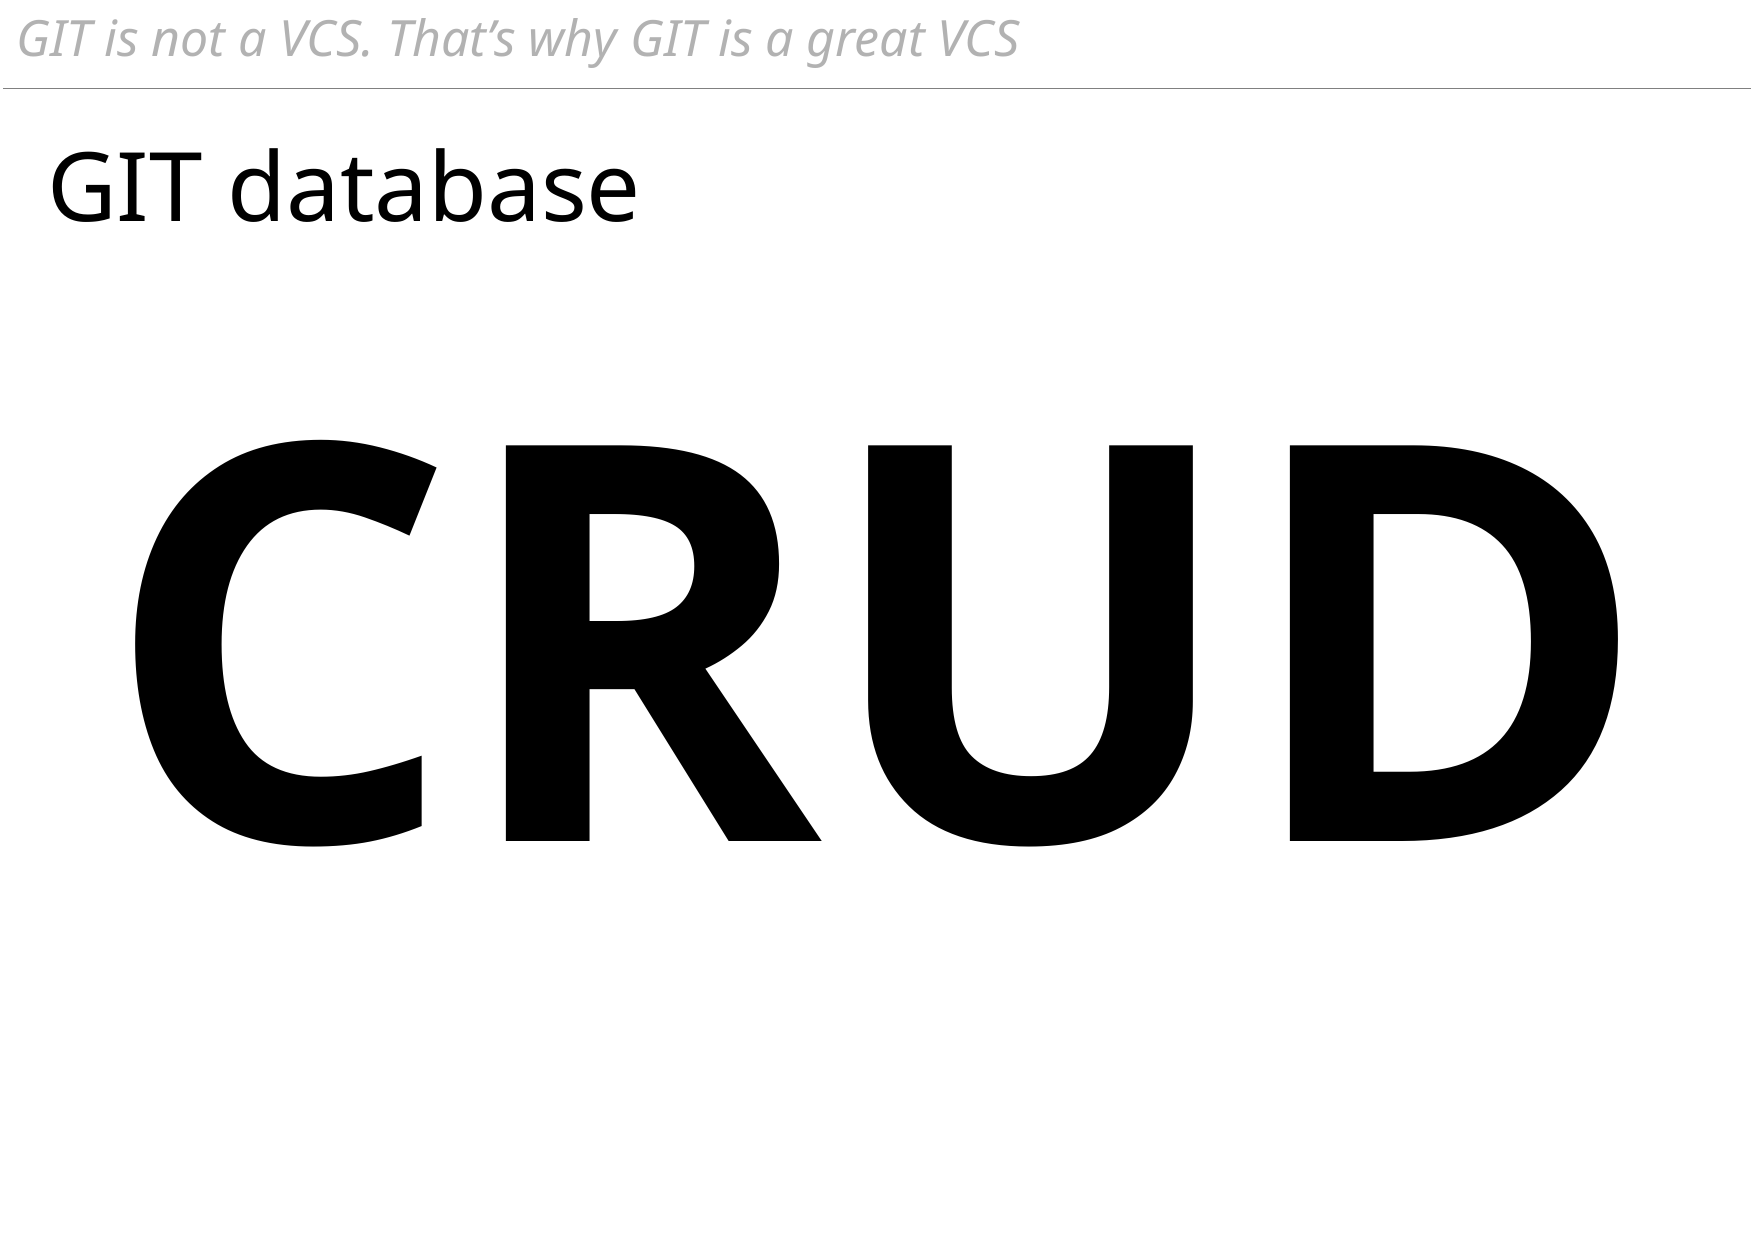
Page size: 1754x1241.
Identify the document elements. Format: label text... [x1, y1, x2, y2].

text CRUD [3, 249, 1751, 1004]
text GIT database [3, 118, 1751, 249]
